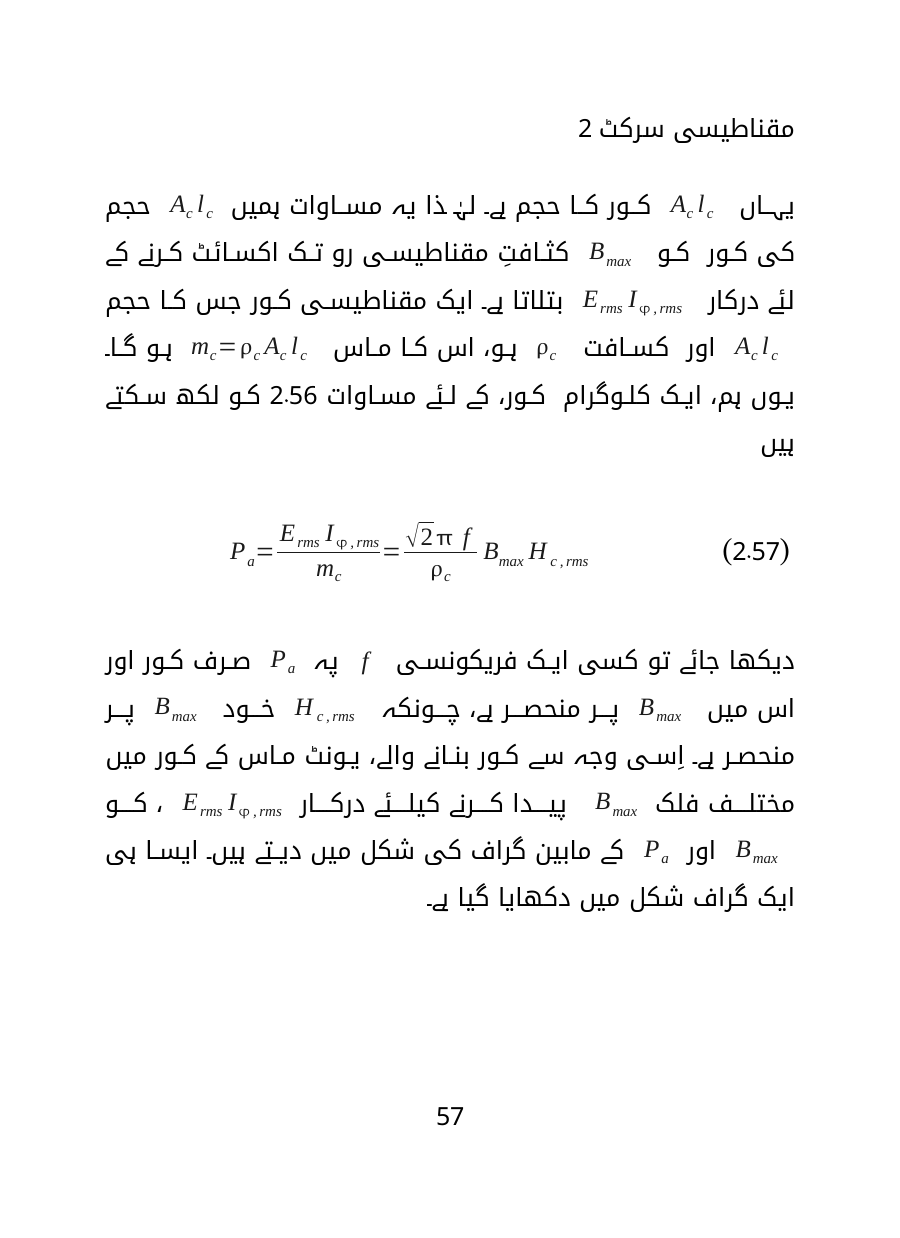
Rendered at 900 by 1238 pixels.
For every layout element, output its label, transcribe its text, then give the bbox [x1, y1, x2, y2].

table_header (2.57) [703, 513, 795, 604]
table_header [105, 513, 703, 604]
text یہاں کور کا حجم ہے۔ لہٰذا یہ مساوات ہمیںحجم کی کور کو کثافتِ مقناطیسی رو تک اکسائٹ کرنے کے لئے درکار بتلاتا ہے۔ ایک مقناطیسی کور جس کا حجم اور کسافت ہو، اس کا ماس ہو گا۔ یوں ہم، ایک کلوگرام کور، کے لئے مساوات 2.56 کو لکھ سکتے ہیں [105, 182, 795, 467]
text دیکھا جائے تو کسی ایک فریکونسی پہصرف کور اور اس میں پر منحصر ہے، چونکہ خود پر منحصر ہے۔ اِسی وجہ سے کور بنانے والے، یونٹ ماس کے کور میں مختلف فلک پیدا کرنے کیلئے درکار، کو اورکے مابین گراف کی شکل میں دیتے ہیں۔ ایسا ہی ایک گراف شکل میں دکھایا گیا ہے۔ [105, 638, 795, 922]
